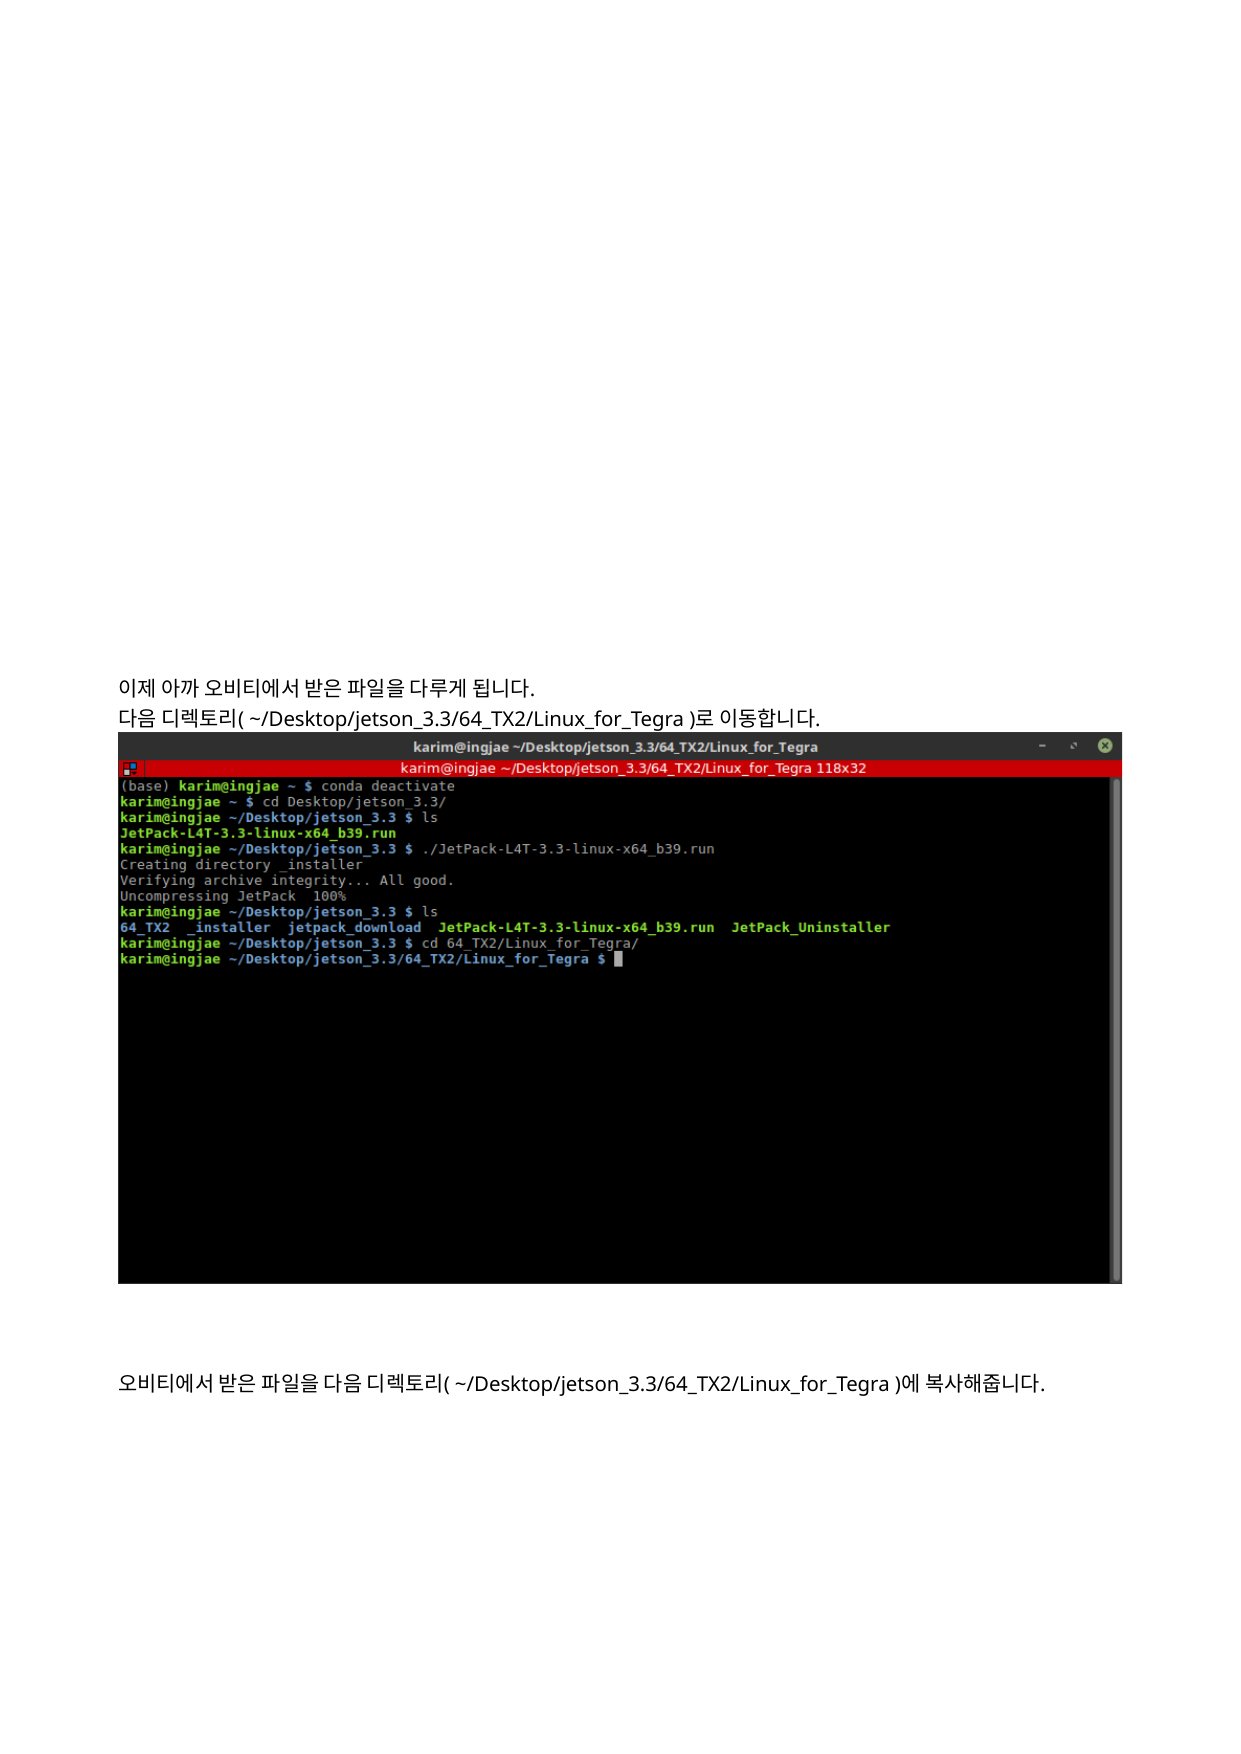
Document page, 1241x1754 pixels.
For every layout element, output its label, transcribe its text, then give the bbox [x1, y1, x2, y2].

text 다음 디렉토리( ~/Desktop/jetson_3.3/64_TX2/Linux_for_Tegra )로 이동합니다. [118, 702, 1122, 732]
text 오비티에서 받은 파일을 다음 디렉토리( ~/Desktop/jetson_3.3/64_TX2/Linux_for_Tegra )에 복사해줍니다. [118, 1367, 1122, 1397]
text 이제 아까 오비티에서 받은 파일을 다루게 됩니다. [118, 672, 1122, 702]
picture [118, 732, 1123, 1284]
